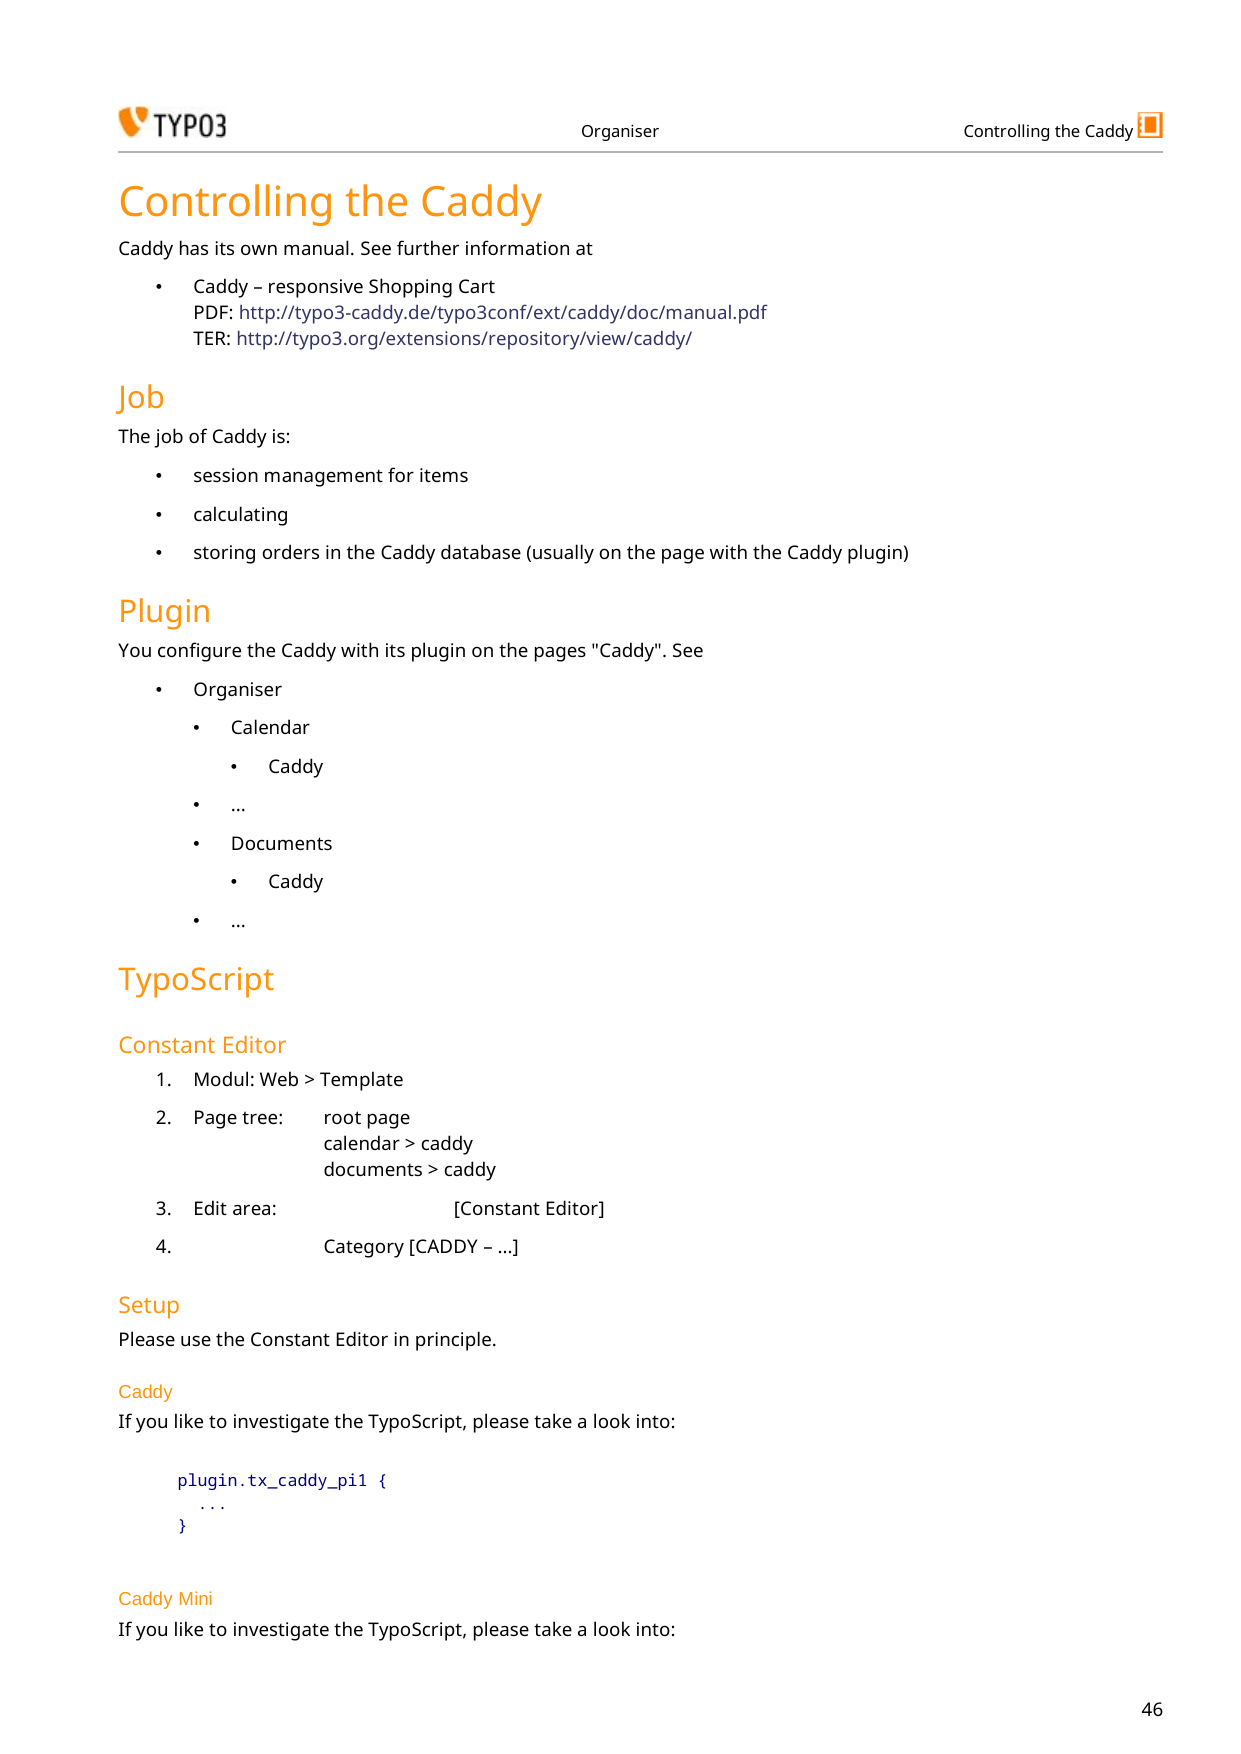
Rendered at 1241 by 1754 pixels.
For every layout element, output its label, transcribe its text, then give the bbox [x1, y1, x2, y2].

text Please use the Constant Editor in principle. [118, 1326, 1163, 1352]
list Category [CADDY – ...] [156, 1233, 1163, 1259]
subtitle Constant Editor [118, 1028, 1163, 1059]
text Caddy has its own manual. See further information at [118, 234, 1163, 261]
subtitle Controlling the Caddy [118, 172, 1163, 229]
picture [118, 106, 227, 138]
text } [177, 1514, 1163, 1537]
list storing orders in the Caddy database (usually on the page with the Caddy plugin) [156, 539, 1163, 565]
subtitle Setup [118, 1289, 1163, 1320]
text If you like to investigate the TypoScript, please take a look into: [118, 1616, 1163, 1642]
picture [1137, 112, 1163, 138]
list Calendar [193, 714, 1163, 740]
subtitle Job [118, 375, 1163, 417]
list Page tree: root page calendar > caddy documents > caddy [156, 1104, 1163, 1182]
text ... [177, 1492, 1163, 1514]
list Caddy [231, 868, 1163, 894]
list Caddy – responsive Shopping Cart PDF: http://typo3-caddy.de/typo3conf/ext/caddy/doc/manual.pdf TER: http://typo3.org/extensions/repository/view/caddy/ [156, 273, 1163, 351]
list calculating [156, 500, 1163, 526]
list ... [193, 907, 1163, 933]
list Caddy [231, 753, 1163, 779]
text The job of Caddy is: [118, 423, 1163, 449]
subtitle Plugin [118, 589, 1163, 631]
subtitle TypoScript [118, 957, 1163, 999]
text If you like to investigate the TypoScript, please take a look into: [118, 1408, 1163, 1434]
text You configure the Caddy with its plugin on the pages "Caddy". See [118, 637, 1163, 663]
list Documents [193, 830, 1163, 856]
list session management for items [156, 462, 1163, 488]
list Edit area: [Constant Editor] [156, 1195, 1163, 1221]
list Organiser [156, 676, 1163, 702]
subtitle Caddy Mini [118, 1589, 1163, 1610]
list Modul: Web > Template [156, 1066, 1163, 1092]
text plugin.tx_caddy_pi1 { [177, 1469, 1163, 1492]
subtitle Caddy [118, 1381, 1163, 1402]
list ... [193, 791, 1163, 817]
